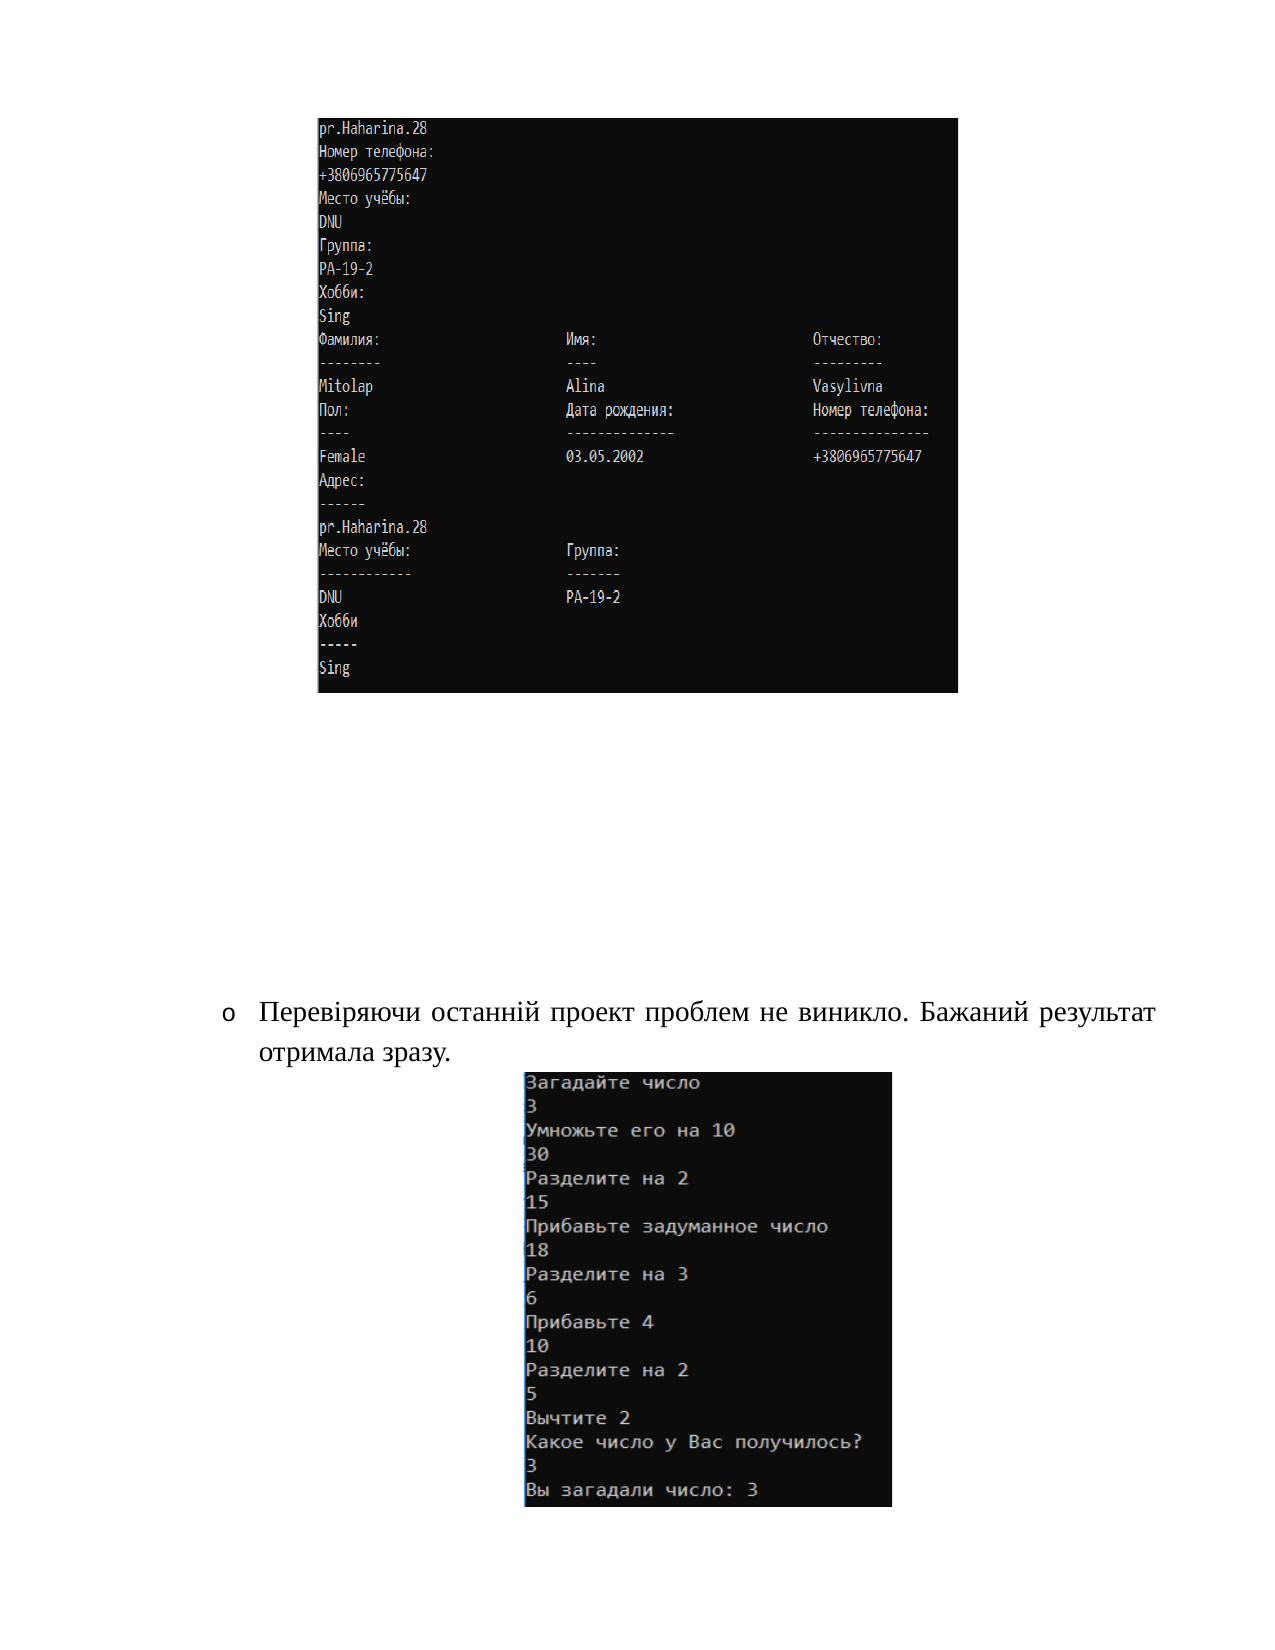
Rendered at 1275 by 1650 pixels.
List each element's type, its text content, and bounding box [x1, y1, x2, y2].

list Перевіряючи останній проект проблем не виникло. Бажаний результат отримала зразу. [221, 994, 1157, 1067]
